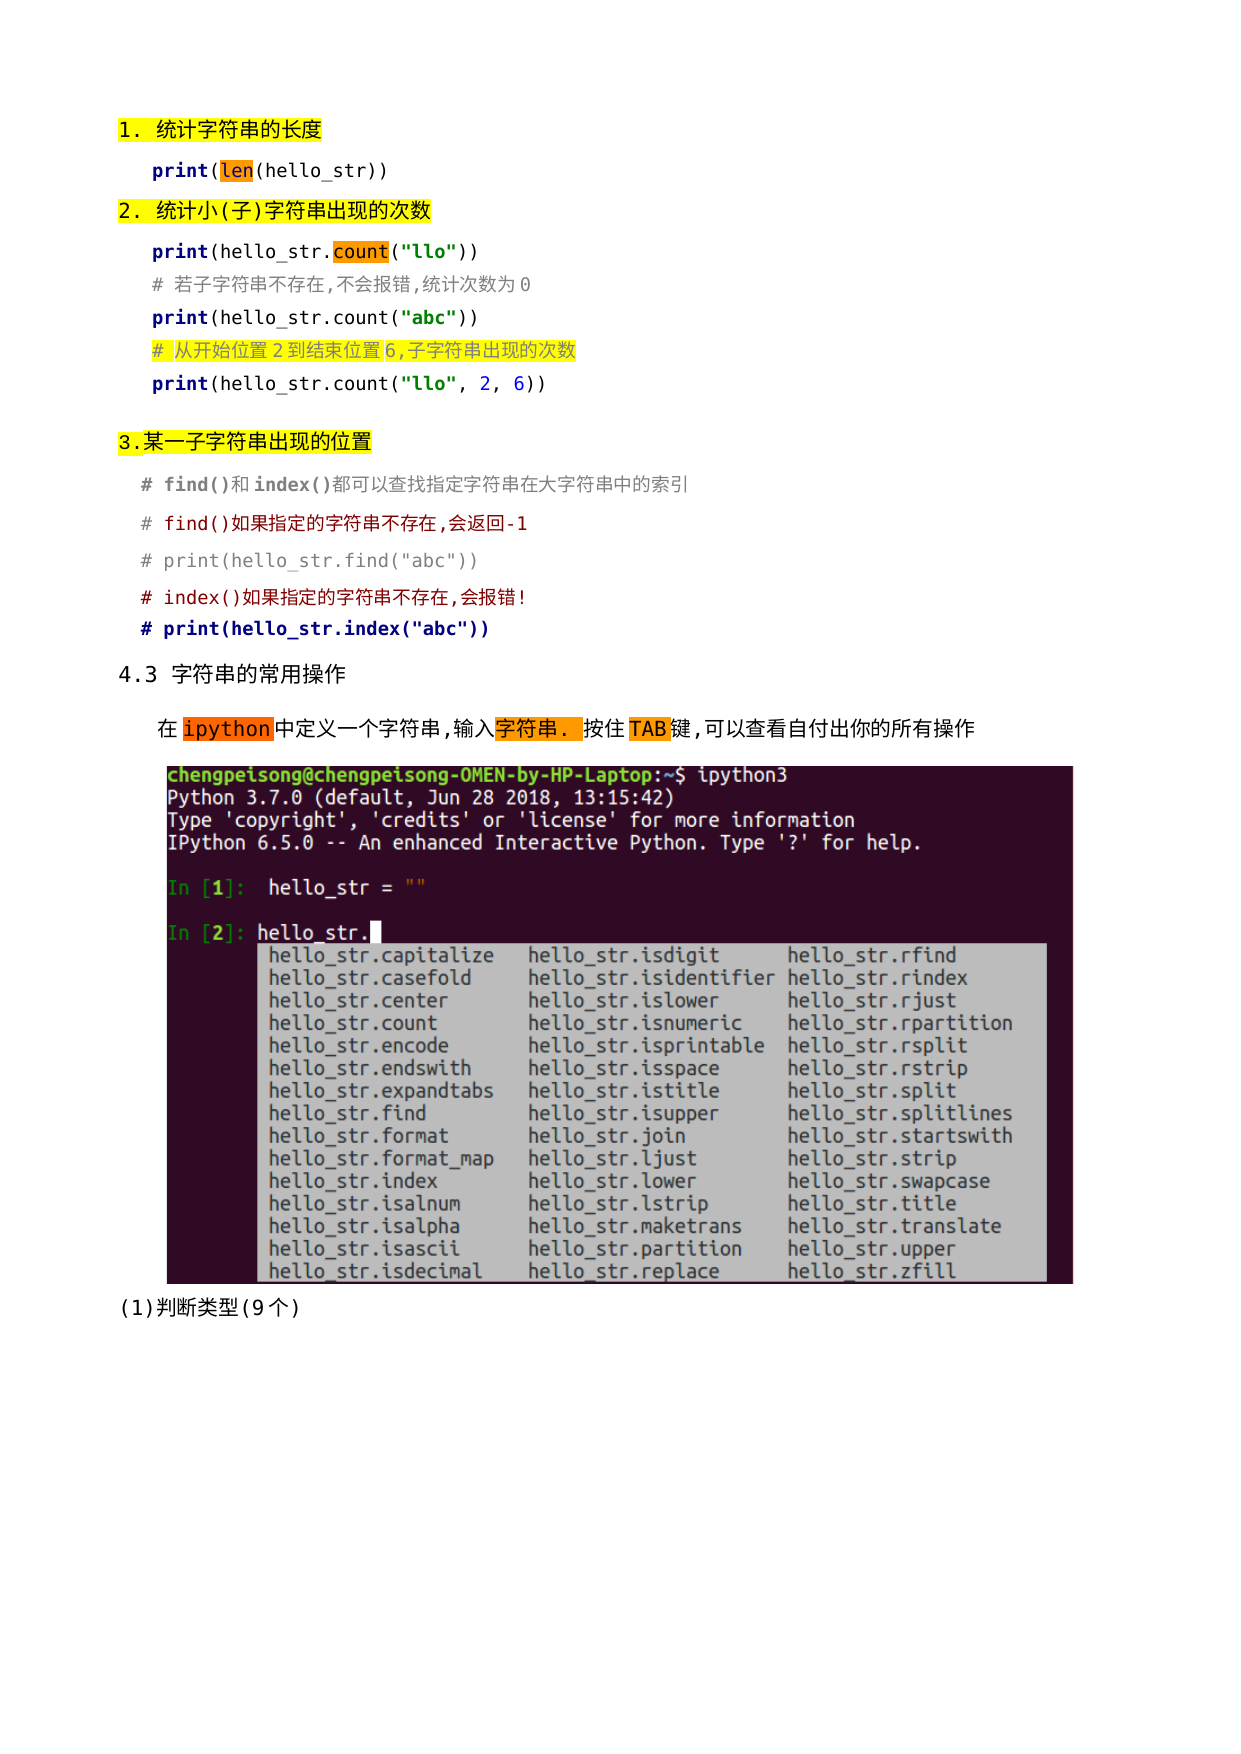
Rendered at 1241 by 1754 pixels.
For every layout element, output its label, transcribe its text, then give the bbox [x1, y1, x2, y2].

text 1. 统计字符串的长度 [118, 118, 1122, 142]
text 4.3 字符串的常用操作 [118, 657, 1122, 688]
picture [166, 766, 1074, 1284]
text # find()和index()都可以查找指定字符串在大字符串中的索引 [118, 474, 1122, 496]
text # 若子字符串不存在,不会报错,统计次数为0 [118, 274, 1122, 296]
text print(hello_str.count("llo", 2, 6)) [118, 373, 1122, 394]
text 2. 统计小(子)字符串出现的次数 [118, 199, 1122, 223]
text 在ipython中定义一个字符串,输入字符串. 按住TAB键,可以查看自付出你的所有操作 [118, 716, 1122, 742]
text print(hello_str.count("llo")) [118, 241, 1122, 263]
text # find()如果指定的字符串不存在,会返回-1 [118, 513, 1122, 535]
text # 从开始位置2到结束位置6,子字符串出现的次数 [118, 340, 1122, 362]
text (1)判断类型(9个) [118, 766, 1122, 1320]
text print(len(hello_str)) [118, 160, 1122, 182]
text # print(hello_str.index("abc")) [118, 618, 1122, 640]
text # index()如果指定的字符串不存在,会报错! [118, 587, 1122, 609]
text # print(hello_str.find("abc")) [118, 550, 1122, 572]
text 3.某一子字符串出现的位置 [118, 430, 1122, 456]
text print(hello_str.count("abc")) [118, 307, 1122, 329]
